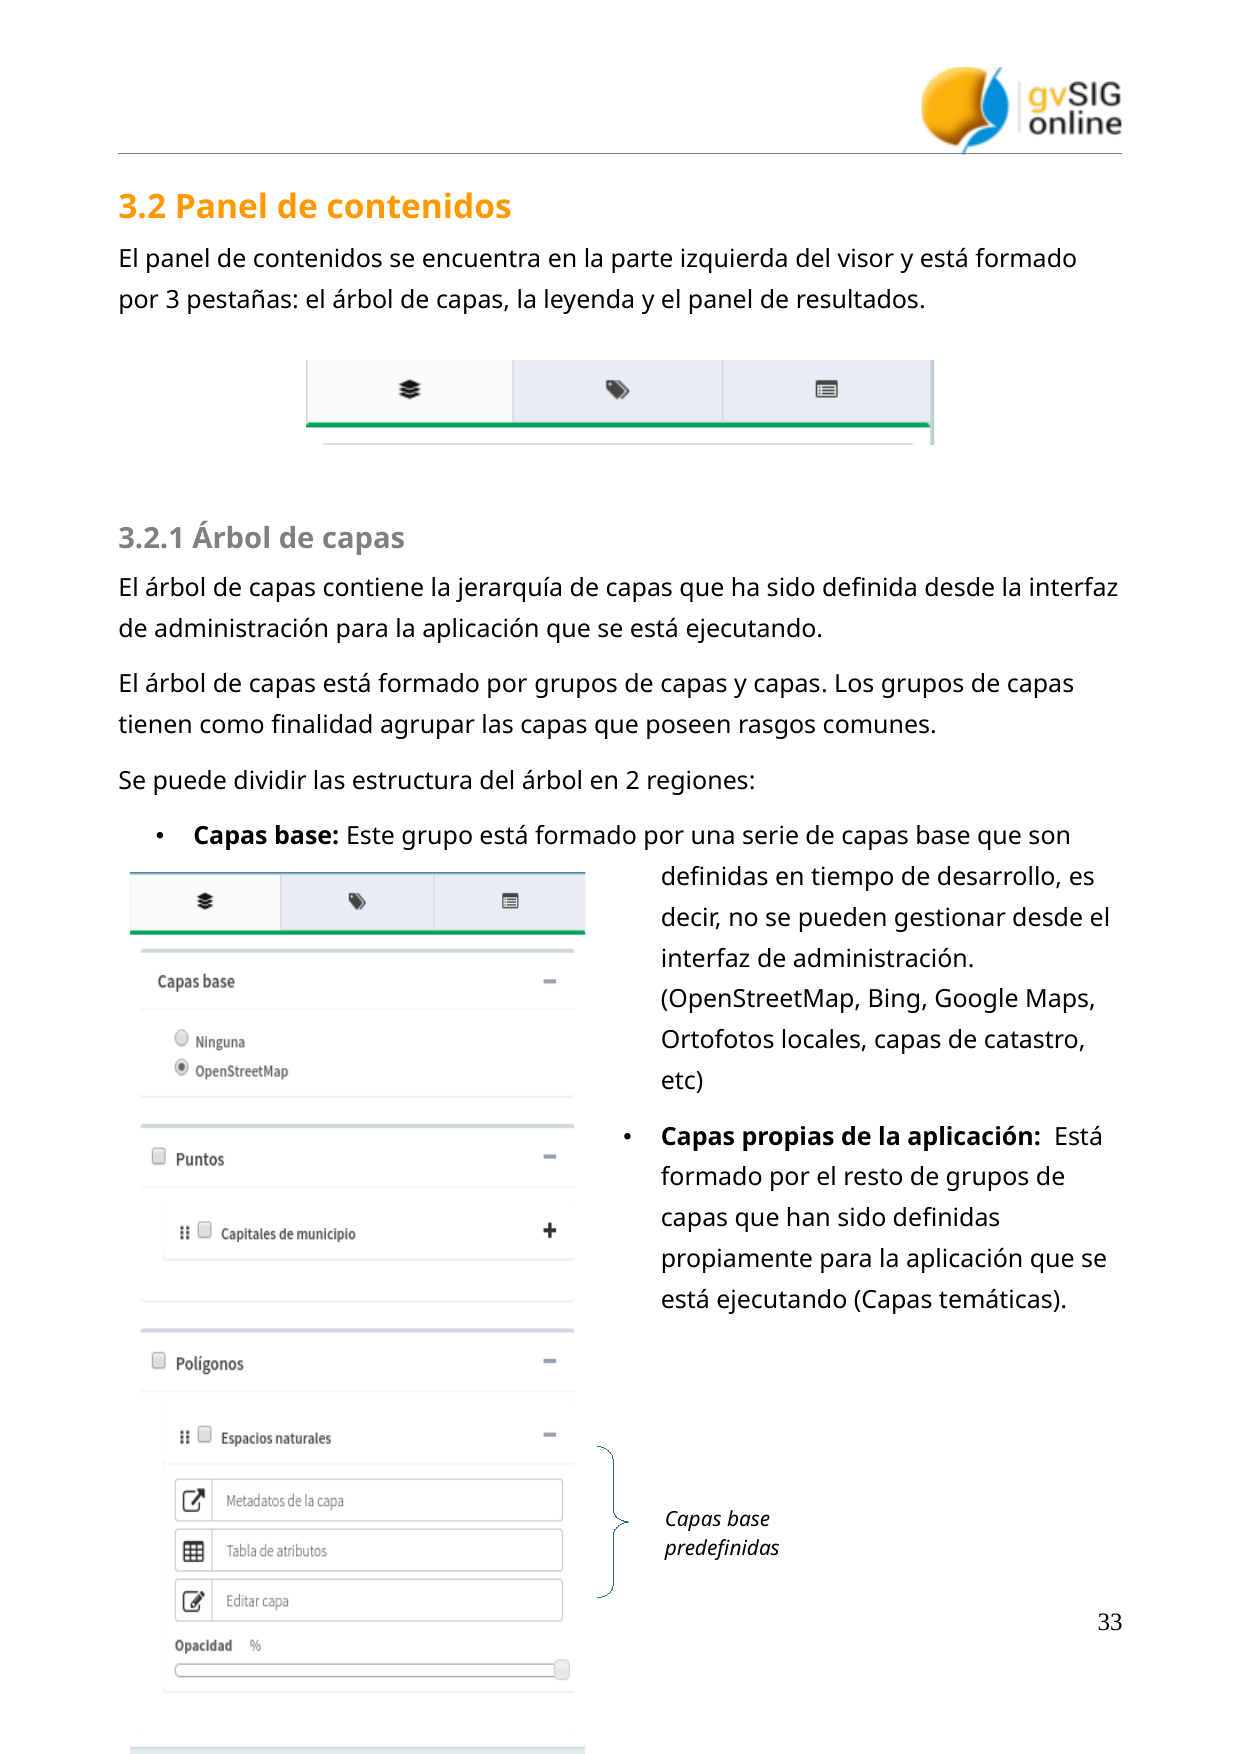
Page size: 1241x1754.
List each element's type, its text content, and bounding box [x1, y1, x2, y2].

list Capas base: Este grupo está formado por una serie de capas base que son definidas en tiempo de desarrollo, es decir, no se pueden gestionar desde el interfaz de administración. (OpenStreetMap, Bing, Google Maps, Ortofotos locales, capas de catastro, etc) [156, 818, 1122, 1097]
text Se puede dividir las estructura del árbol en 2 regiones: [118, 762, 1122, 796]
list Capas propias de la aplicación: Está formado por el resto de grupos de capas que han sido definidas propiamente para la aplicación que se está ejecutando (Capas temáticas). [586, 1118, 1122, 1316]
picture [129, 872, 586, 1754]
subtitle 3.2.1 Árbol de capas [118, 518, 1122, 557]
subtitle 3.2 Panel de contenidos [118, 182, 1122, 228]
picture [921, 67, 1122, 155]
text El panel de contenidos se encuentra en la parte izquierda del visor y está formado por 3 pestañas: el árbol de capas, la leyenda y el panel de resultados. [118, 241, 1122, 315]
text El árbol de capas está formado por grupos de capas y capas. Los grupos de capas tienen como finalidad agrupar las capas que poseen rasgos comunes. [118, 666, 1122, 741]
text El árbol de capas contiene la jerarquía de capas que ha sido definida desde la interfaz de administración para la aplicación que se está ejecutando. [118, 570, 1122, 645]
picture [306, 360, 935, 445]
